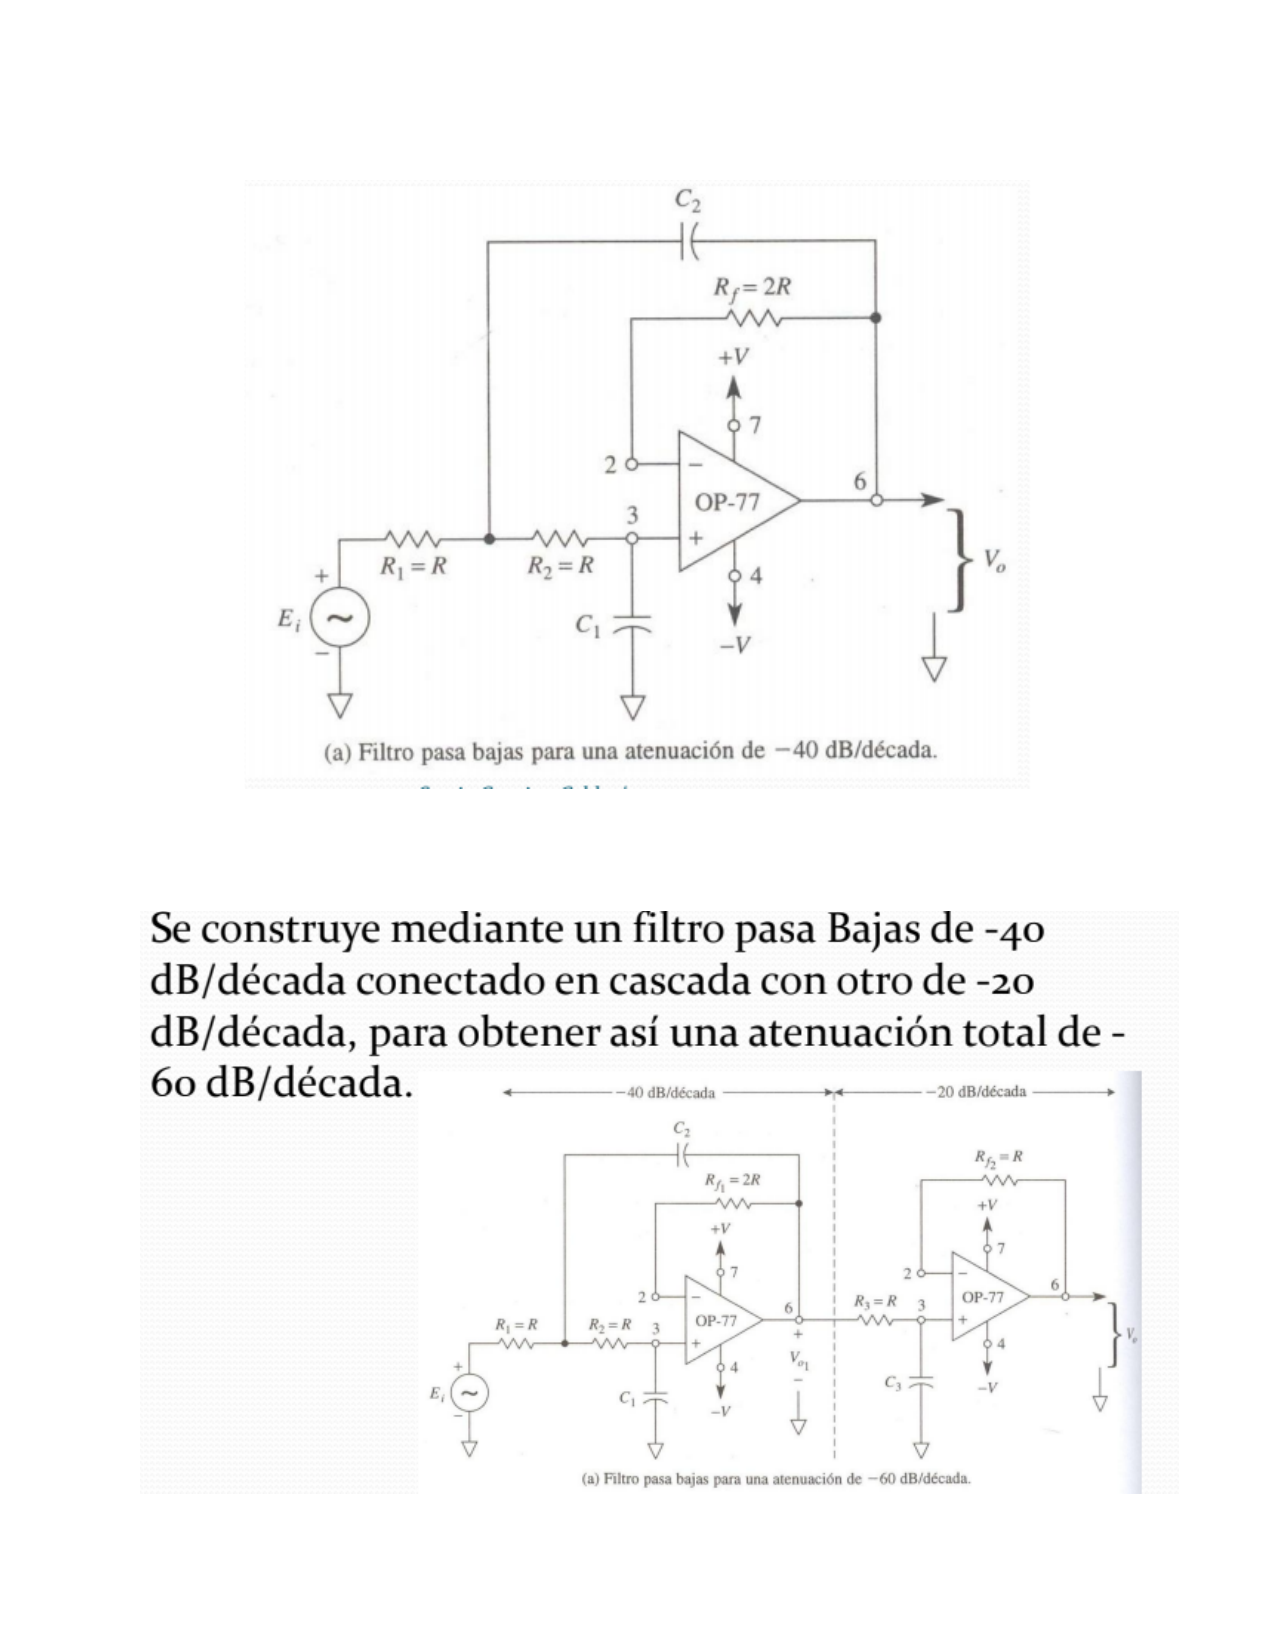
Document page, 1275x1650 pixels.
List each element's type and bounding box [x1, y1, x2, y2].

picture [244, 180, 1031, 789]
picture [140, 911, 1179, 1494]
